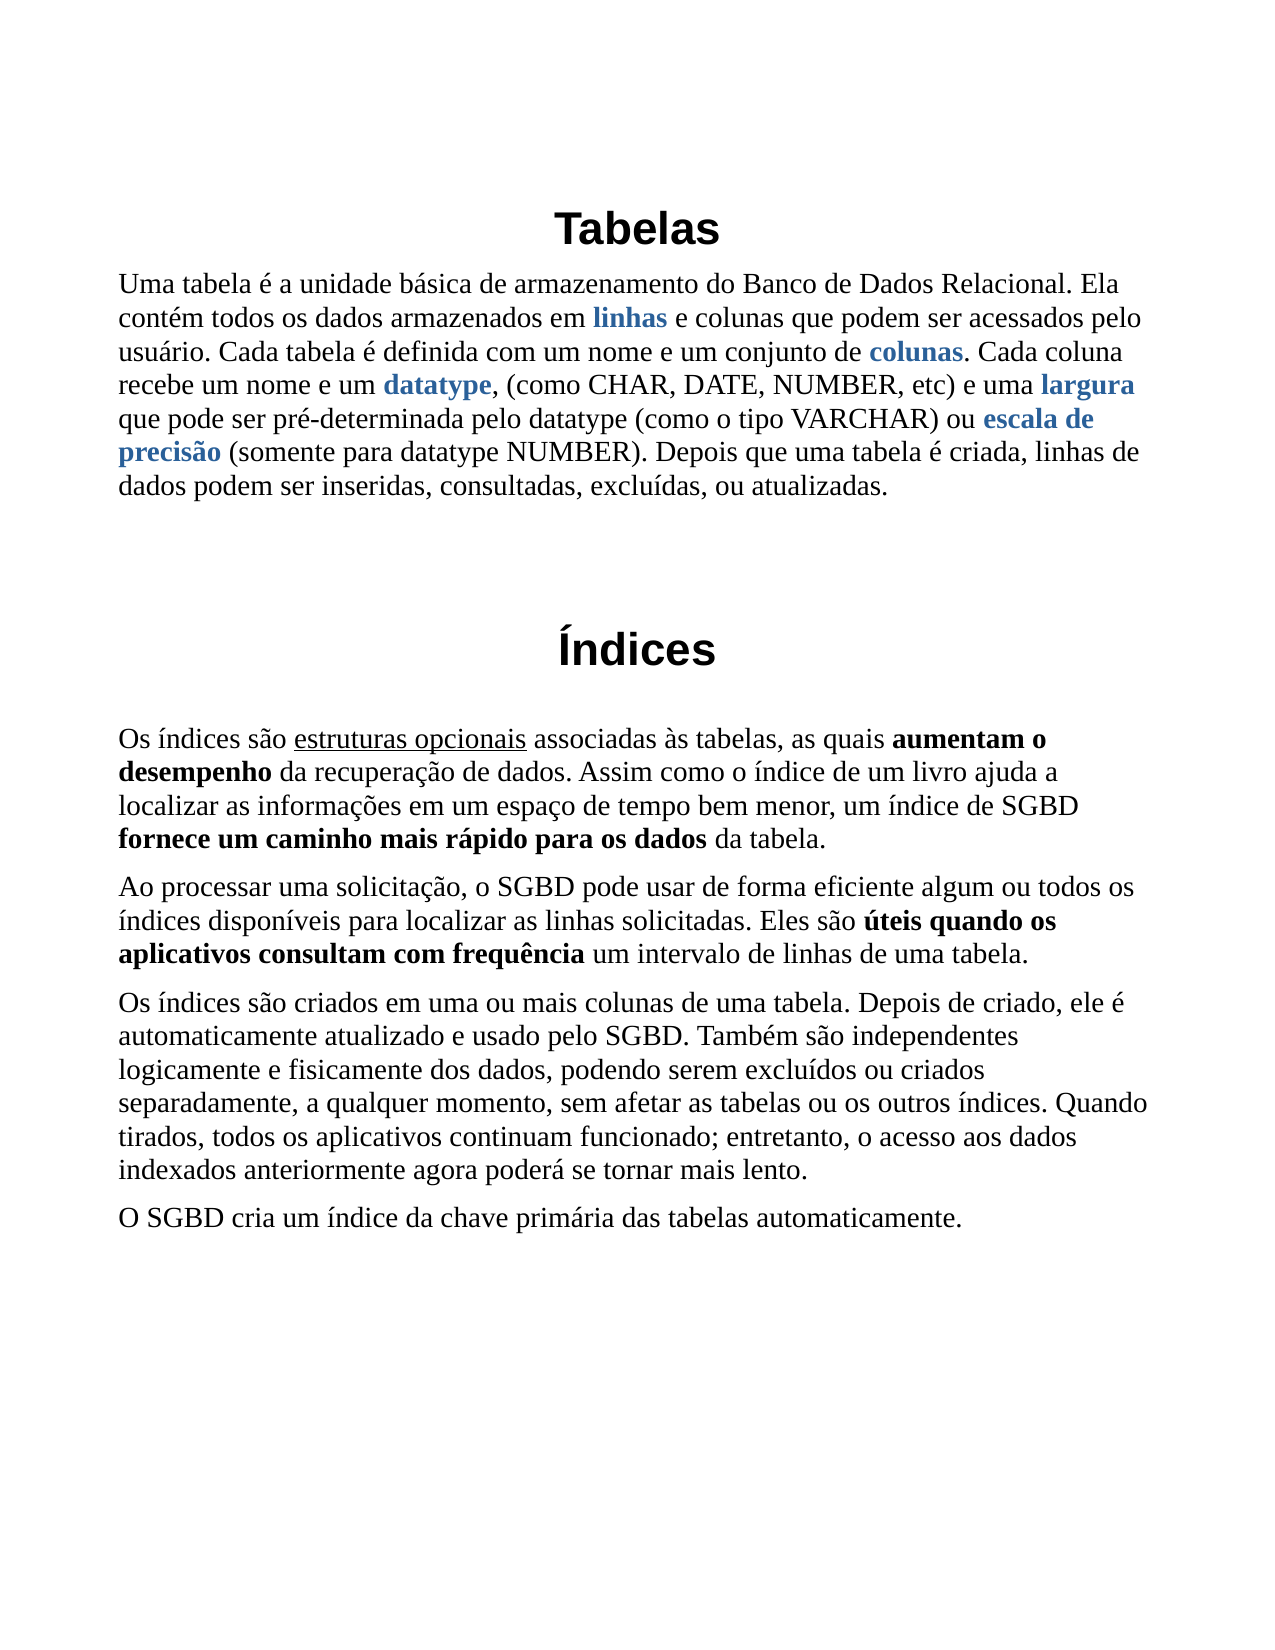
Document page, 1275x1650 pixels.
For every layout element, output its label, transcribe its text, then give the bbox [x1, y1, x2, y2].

text O SGBD cria um índice da chave primária das tabelas automaticamente. [118, 1201, 1157, 1234]
subtitle Tabelas [118, 201, 1157, 254]
text Ao processar uma solicitação, o SGBD pode usar de forma eficiente algum ou todos os índices disponíveis para localizar as linhas solicitadas. Eles são úteis quando os aplicativos consultam com frequência um intervalo de linhas de uma tabela. [118, 869, 1157, 970]
text Os índices são criados em uma ou mais colunas de uma tabela. Depois de criado, ele é automaticamente atualizado e usado pelo SGBD. Também são independentes logicamente e fisicamente dos dados, podendo serem excluídos ou criados separadamente, a qualquer momento, sem afetar as tabelas ou os outros índices. Quando tirados, todos os aplicativos continuam funcionado; entretanto, o acesso aos dados indexados anteriormente agora poderá se tornar mais lento. [118, 985, 1157, 1186]
text Os índices são estruturas opcionais associadas às tabelas, as quais aumentam o desempenho da recuperação de dados. Assim como o índice de um livro ajuda a localizar as informações em um espaço de tempo bem menor, um índice de SGBD fornece um caminho mais rápido para os dados da tabela. [118, 721, 1157, 855]
text Uma tabela é a unidade básica de armazenamento do Banco de Dados Relacional. Ela contém todos os dados armazenados em linhas e colunas que podem ser acessados pelo usuário. Cada tabela é definida com um nome e um conjunto de colunas. Cada coluna recebe um nome e um datatype, (como CHAR, DATE, NUMBER, etc) e uma largura que pode ser pré-determinada pelo datatype (como o tipo VARCHAR) ou escala de precisão (somente para datatype NUMBER). Depois que uma tabela é criada, linhas de dados podem ser inseridas, consultadas, excluídas, ou atualizadas. [118, 267, 1157, 501]
subtitle Índices [118, 622, 1157, 675]
